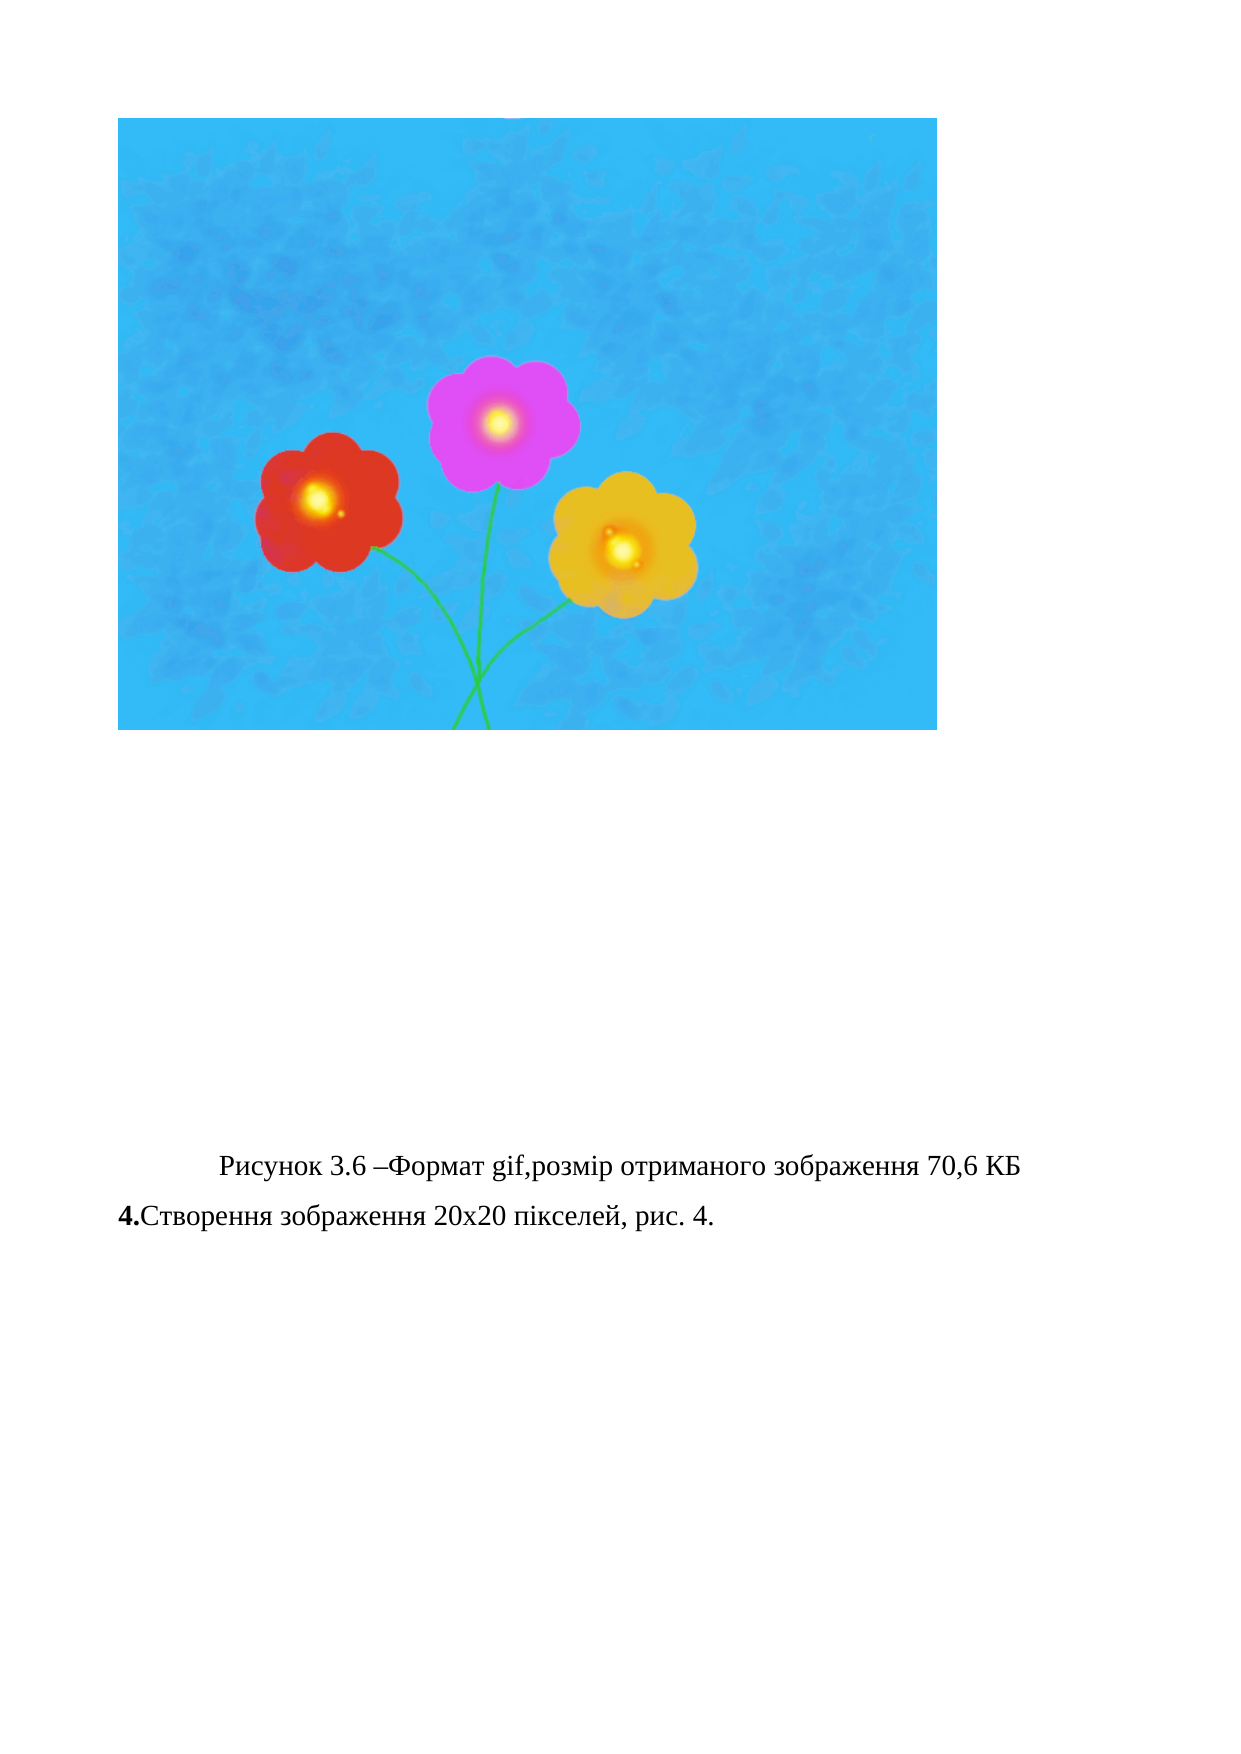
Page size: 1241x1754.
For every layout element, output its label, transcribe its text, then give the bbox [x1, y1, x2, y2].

text 4.Створення зображення 20x20 пікселей, рис. 4. [118, 1198, 1122, 1232]
text Рисунок 3.6 –Формат gif,розмір отриманого зображення 70,6 КБ [118, 1148, 1122, 1182]
